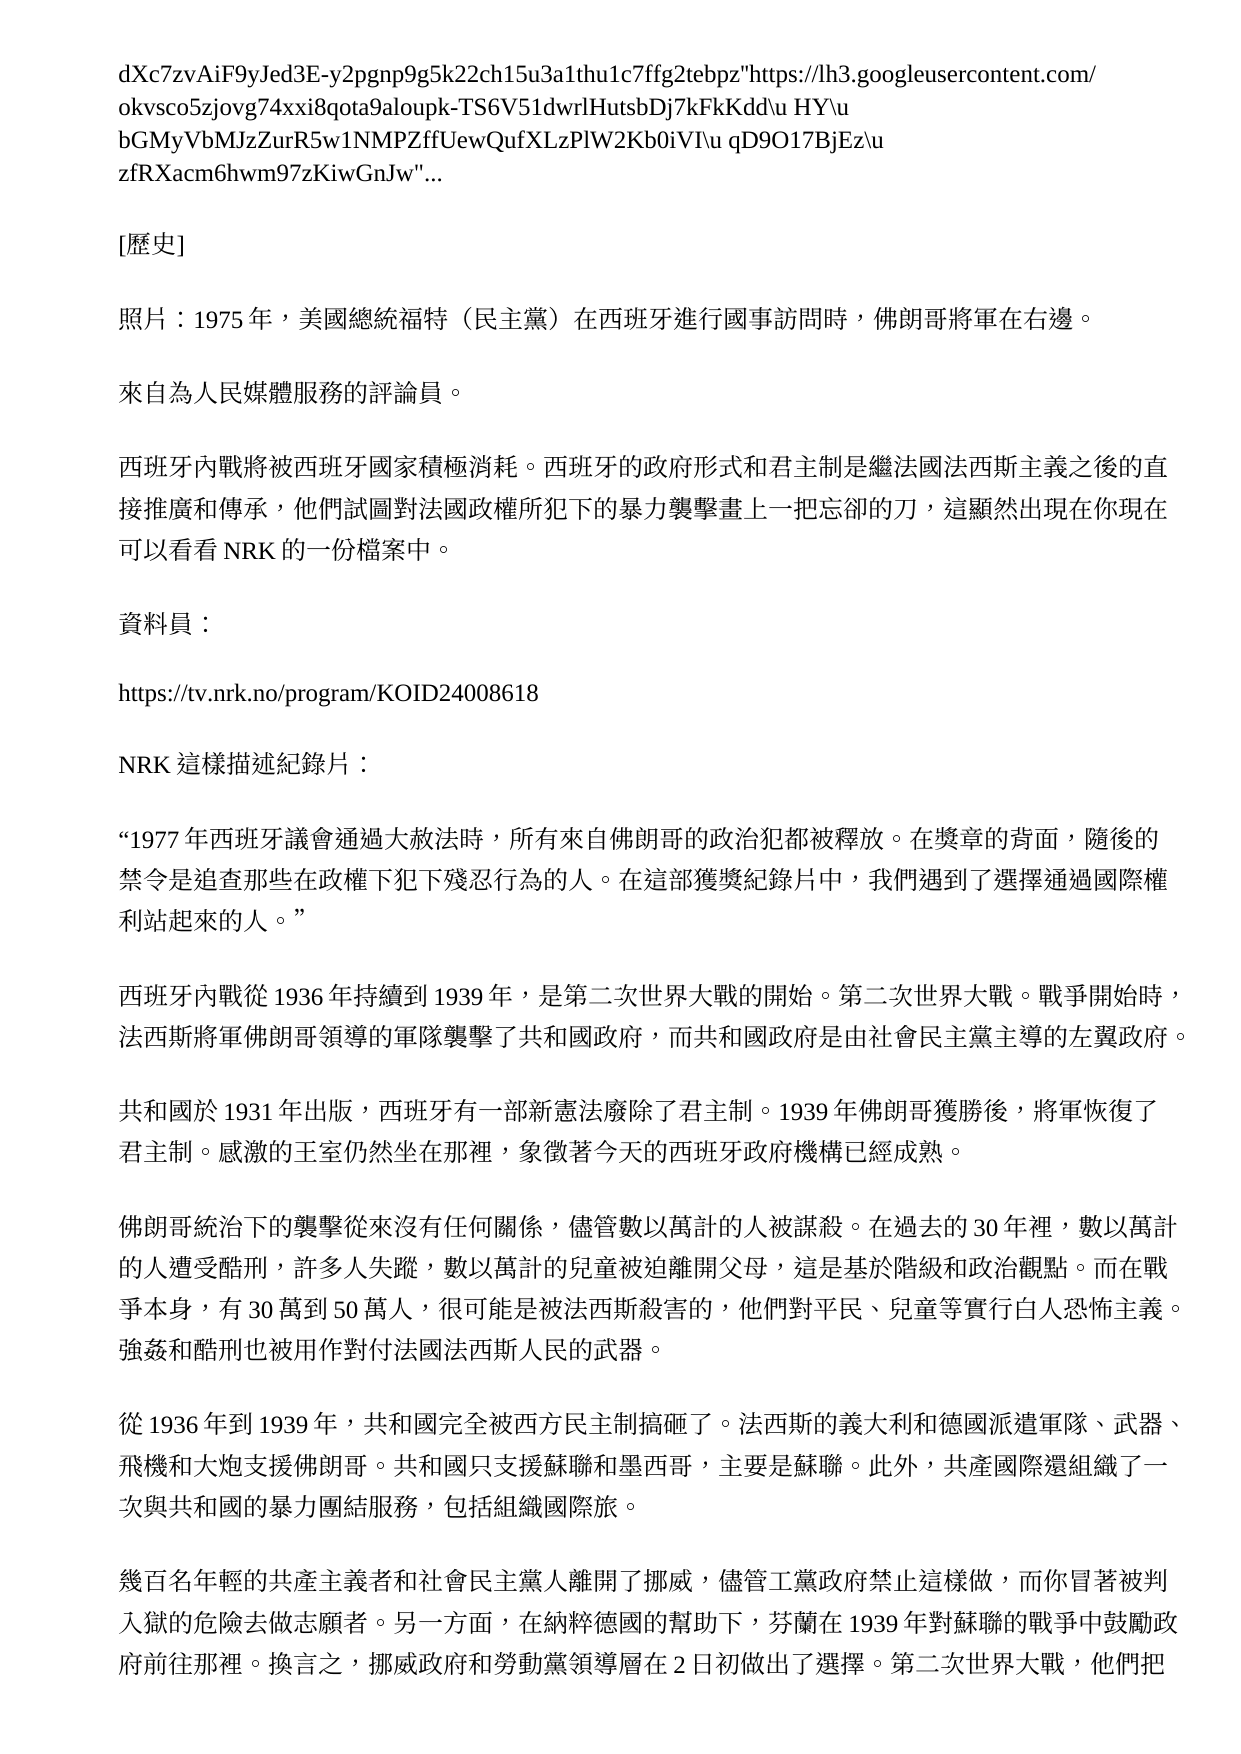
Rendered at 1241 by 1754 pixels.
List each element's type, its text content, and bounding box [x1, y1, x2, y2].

text 2021-03-03T09:24:21+00:00 2021-03-03T14:16:02+00:00 TFM公司 ['https://i2.wp.com/tjen-people.no/wp-content/uploads/2021/03/Franco.jpg？配合=1160%2C742&ssl=1''https://lh4.googleusercontent.com/lqyvgtfiyx1vkycjoejhcgcpspfcuvee4jyzvsuozdmcx8ersvhaakp5bqeogtwonyj8hanivz\u dXc7zvAiF9yJed3E-y2pgnp9g5k22ch15u3a1thu1c7ffg2tebpz''https://lh3.googleusercontent.com/okvsco5zjovg74xxi8qota9aloupk-TS6V51dwrlHutsbDj7kFkKdd\u HY\u bGMyVbMJzZurR5w1NMPZffUewQufXLzPlW2Kb0iVI\u qD9O17BjEz\u zfRXacm6hwm97zKiwGnJw"... [歷史] 照片：1975年，美國總統福特（民主黨）在西班牙進行國事訪問時，佛朗哥將軍在右邊。 來自為人民媒體服務的評論員。 西班牙內戰將被西班牙國家積極消耗。西班牙的政府形式和君主制是繼法國法西斯主義之後的直接推廣和傳承，他們試圖對法國政權所犯下的暴力襲擊畫上一把忘卻的刀，這顯然出現在你現在可以看看NRK的一份檔案中。 資料員： https://tv.nrk.no/program/KOID24008618 NRK這樣描述紀錄片： “1977年西班牙議會通過大赦法時，所有來自佛朗哥的政治犯都被釋放。在獎章的背面，隨後的禁令是追查那些在政權下犯下殘忍行為的人。在這部獲獎紀錄片中，我們遇到了選擇通過國際權利站起來的人。” 西班牙內戰從1936年持續到1939年，是第二次世界大戰的開始。第二次世界大戰。戰爭開始時，法西斯將軍佛朗哥領導的軍隊襲擊了共和國政府，而共和國政府是由社會民主黨主導的左翼政府。 共和國於1931年出版，西班牙有一部新憲法廢除了君主制。1939年佛朗哥獲勝後，將軍恢復了君主制。感激的王室仍然坐在那裡，象徵著今天的西班牙政府機構已經成熟。 佛朗哥統治下的襲擊從來沒有任何關係，儘管數以萬計的人被謀殺。在過去的30年裡，數以萬計的人遭受酷刑，許多人失蹤，數以萬計的兒童被迫離開父母，這是基於階級和政治觀點。而在戰爭本身，有30萬到50萬人，很可能是被法西斯殺害的，他們對平民、兒童等實行白人恐怖主義。強姦和酷刑也被用作對付法國法西斯人民的武器。 從1936年到1939年，共和國完全被西方民主制搞砸了。法西斯的義大利和德國派遣軍隊、武器、飛機和大炮支援佛朗哥。共和國只支援蘇聯和墨西哥，主要是蘇聯。此外，共產國際還組織了一次與共和國的暴力團結服務，包括組織國際旅。 幾百名年輕的共產主義者和社會民主黨人離開了挪威，儘管工黨政府禁止這樣做，而你冒著被判入獄的危險去做志願者。另一方面，在納粹德國的幫助下，芬蘭在1939年對蘇聯的戰爭中鼓勵政府前往那裡。換言之，挪威政府和勞動黨領導層在2日初做出了選擇。第二次世界大戰，他們把自己放在同一個陣營納粹德國，蘇聯。 NRK紀錄片展示了西班牙歷史的廣度，也展示了該政權的攻擊程度。它包括對革命者和共產黨人的追求、群眾、酷刑和強迫的令人心碎的變化。它揭示了今天西班牙國家的低階特徵，也揭示了北約和2年後加入佛朗哥的西方列強。第二次世界大戰。 內戰的一個重要補充： 1儘管佛朗哥戰敗，共和國之戰並沒有白費。西班牙的戰爭持續了三年，因為共和國和英國堅持反對法西斯，這大概是兩年。第二次世界大戰。 2這一延長使蘇聯全面備戰成為可能。 三。這場戰爭揭露了法西斯主義，給了數以萬計的年輕人革命戰爭的經驗。阿斯比恩·桑德在挪威組織了最積極的抵抗運動，他剛剛在西班牙接受軍事訓練。好幾個國家都是這樣。 4反對共產黨和蘇聯的馬來自兩個地方。一邊是各種法西斯和帝國主義的謊言，一邊是無政府主義者掩蓋對美國戰線的背叛，指責共產黨人和共和國政府。 5法國-西班牙在2歲以下被稱為中立。第二次世界大戰和戰後，佛朗哥是美國的親密盟友，也是挪威的盟友，有一個強大的反共政權。就像葡萄牙、希臘和土耳其的軍事獨裁者。 “西班牙的真相將被遺忘”的檔案被推薦，應該喚醒對今天腐朽的西班牙國家的強烈仇恨，死者應該為復仇而遊行。現在更重要的是，說唱歌手帕勃羅·哈澤爾因為對國王和國家的指控而被西班牙政府監禁。 工具書類 挪威參與西班牙內戰 親愛的，西班牙內戰！ 為人民服務媒體需要你的支援。當然，我們沒有得到任何新聞釋出會，也沒有從富有的資本家那裡得到任何幫助，比如種族主義的“另類媒體”。我們所有的支援都來自我們的讀者和革命運動。我們對此非常感激。沒有你，我們就活不下去了，你可以用你能用的來支援我們，為我們做貢獻。 [“法西斯主義”，“佛朗哥”，西班牙，“西班牙內戰”] [118, 59, 1181, 1680]
